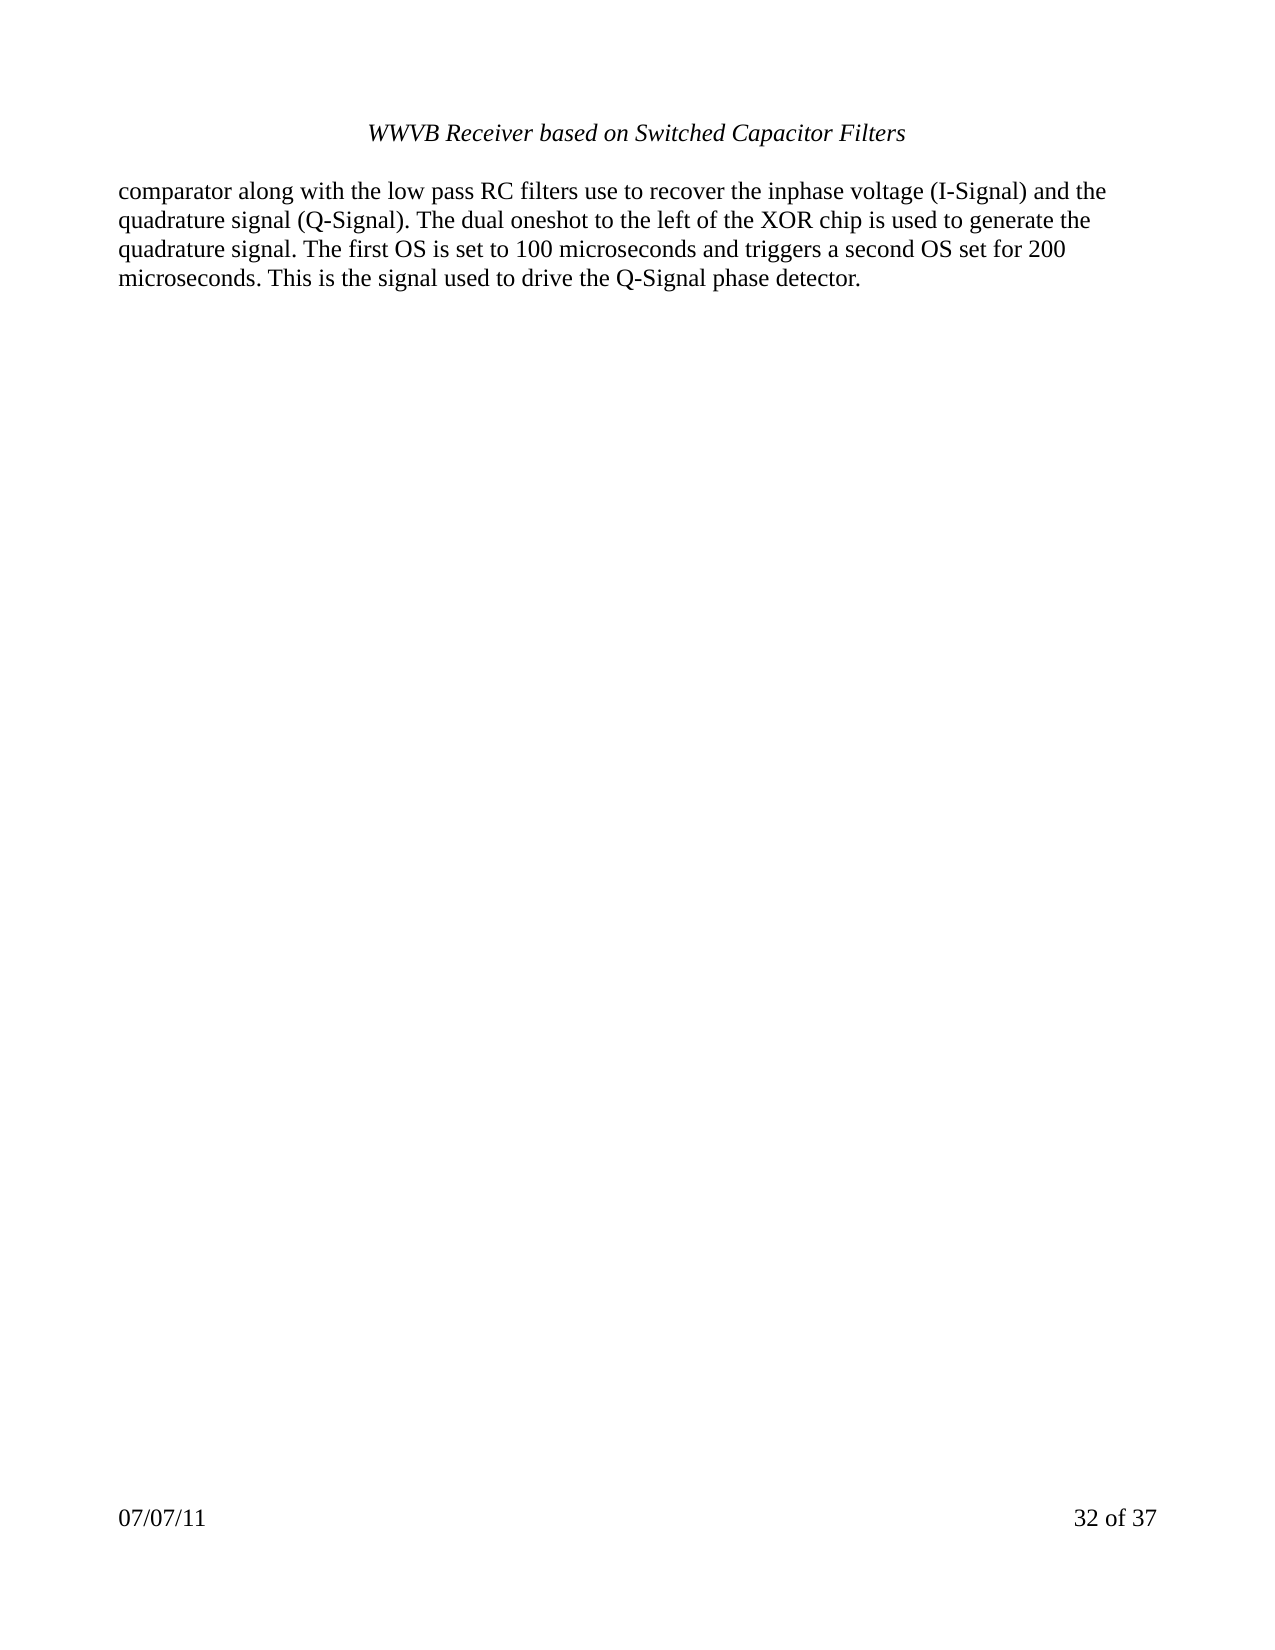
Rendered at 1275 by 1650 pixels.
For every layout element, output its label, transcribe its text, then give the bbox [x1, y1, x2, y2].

text comparator along with the low pass RC filters use to recover the inphase voltage (I-Signal) and the quadrature signal (Q-Signal). The dual oneshot to the left of the XOR chip is used to generate the quadrature signal. The first OS is set to 100 microseconds and triggers a second OS set for 200 microseconds. This is the signal used to drive the Q-Signal phase detector. [118, 176, 1157, 291]
